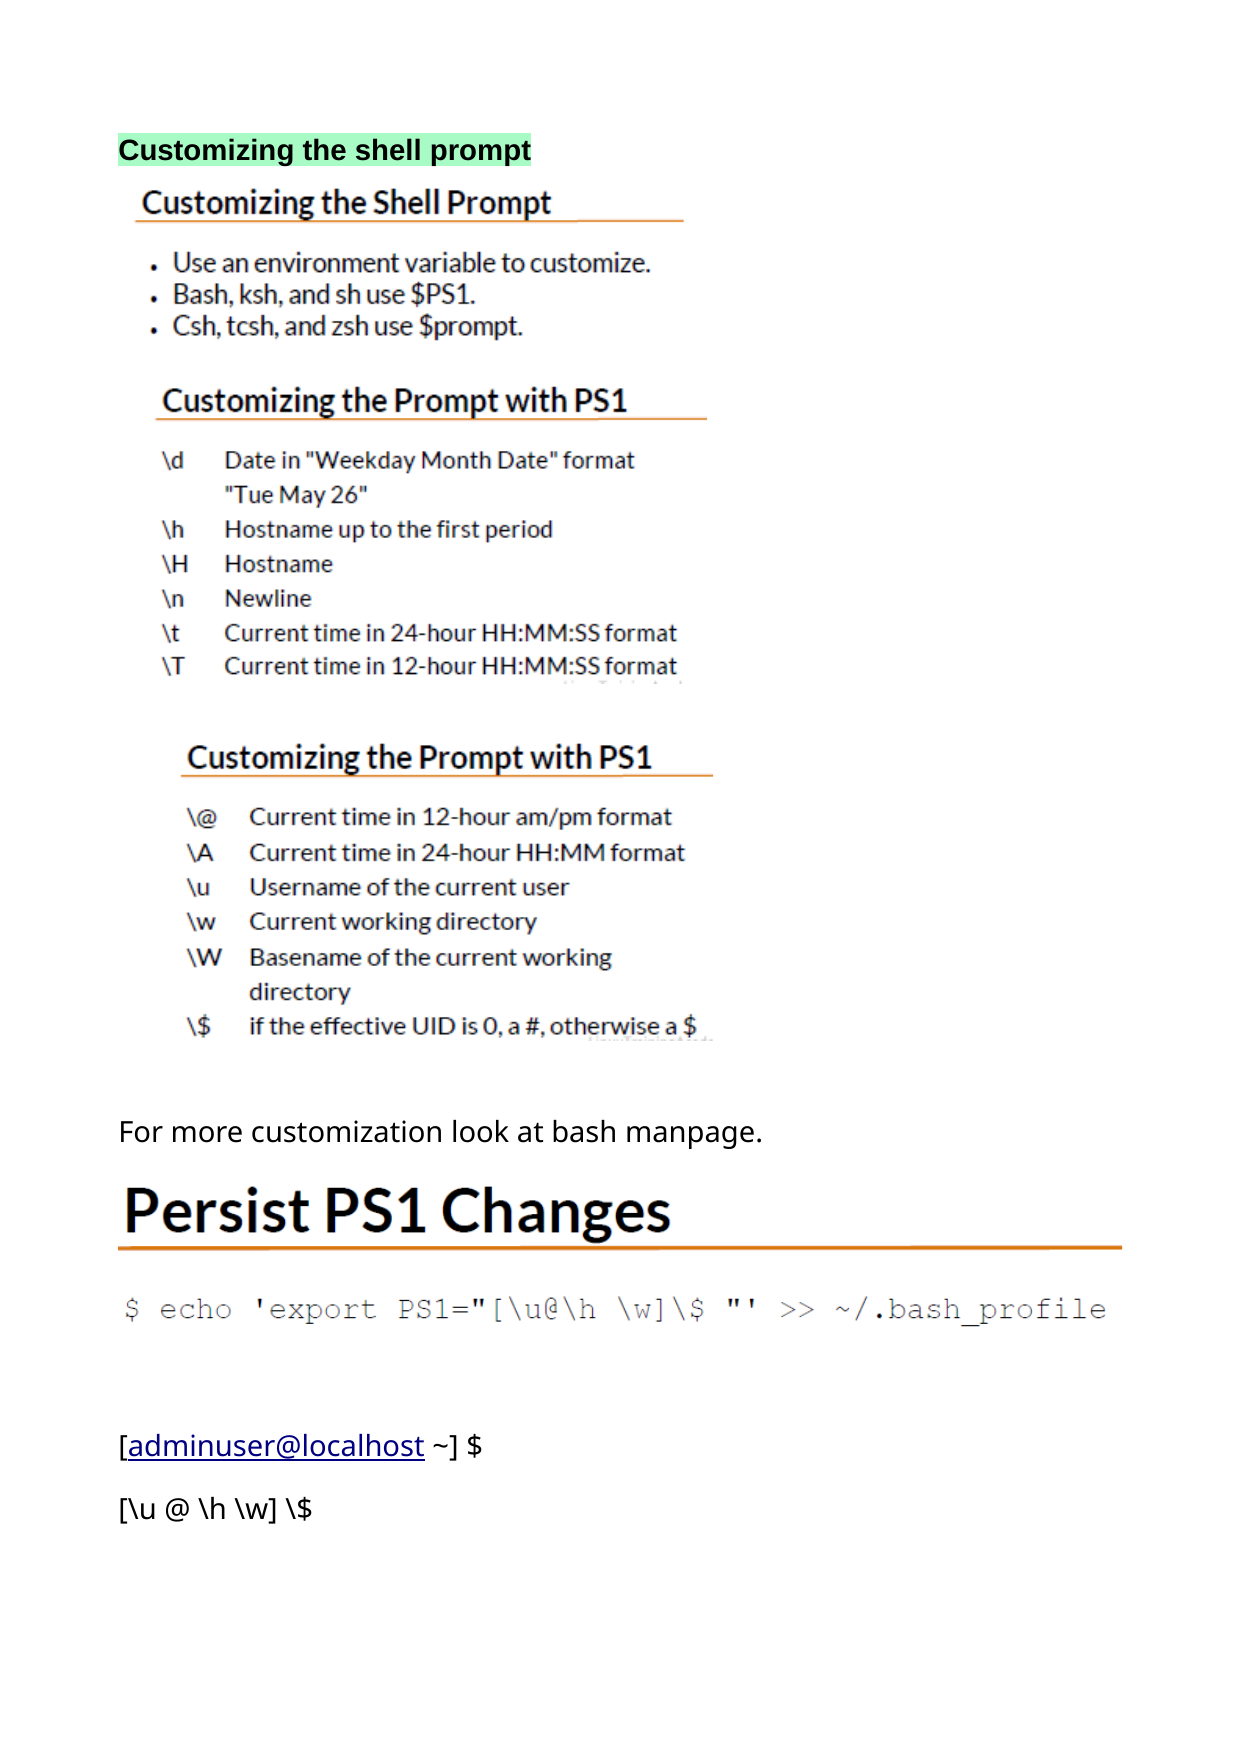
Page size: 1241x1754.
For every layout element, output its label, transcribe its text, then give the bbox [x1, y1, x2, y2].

picture [152, 374, 708, 684]
text For more customization look at bash manpage. [118, 1112, 1122, 1151]
picture [180, 730, 714, 1041]
text [adminuser@localhost ~] $ [118, 1426, 1122, 1465]
picture [130, 178, 684, 342]
subtitle Customizing the shell prompt [531, 133, 1122, 166]
picture [118, 1173, 1123, 1356]
text [\u @ \h \w] \$ [118, 1488, 1122, 1528]
